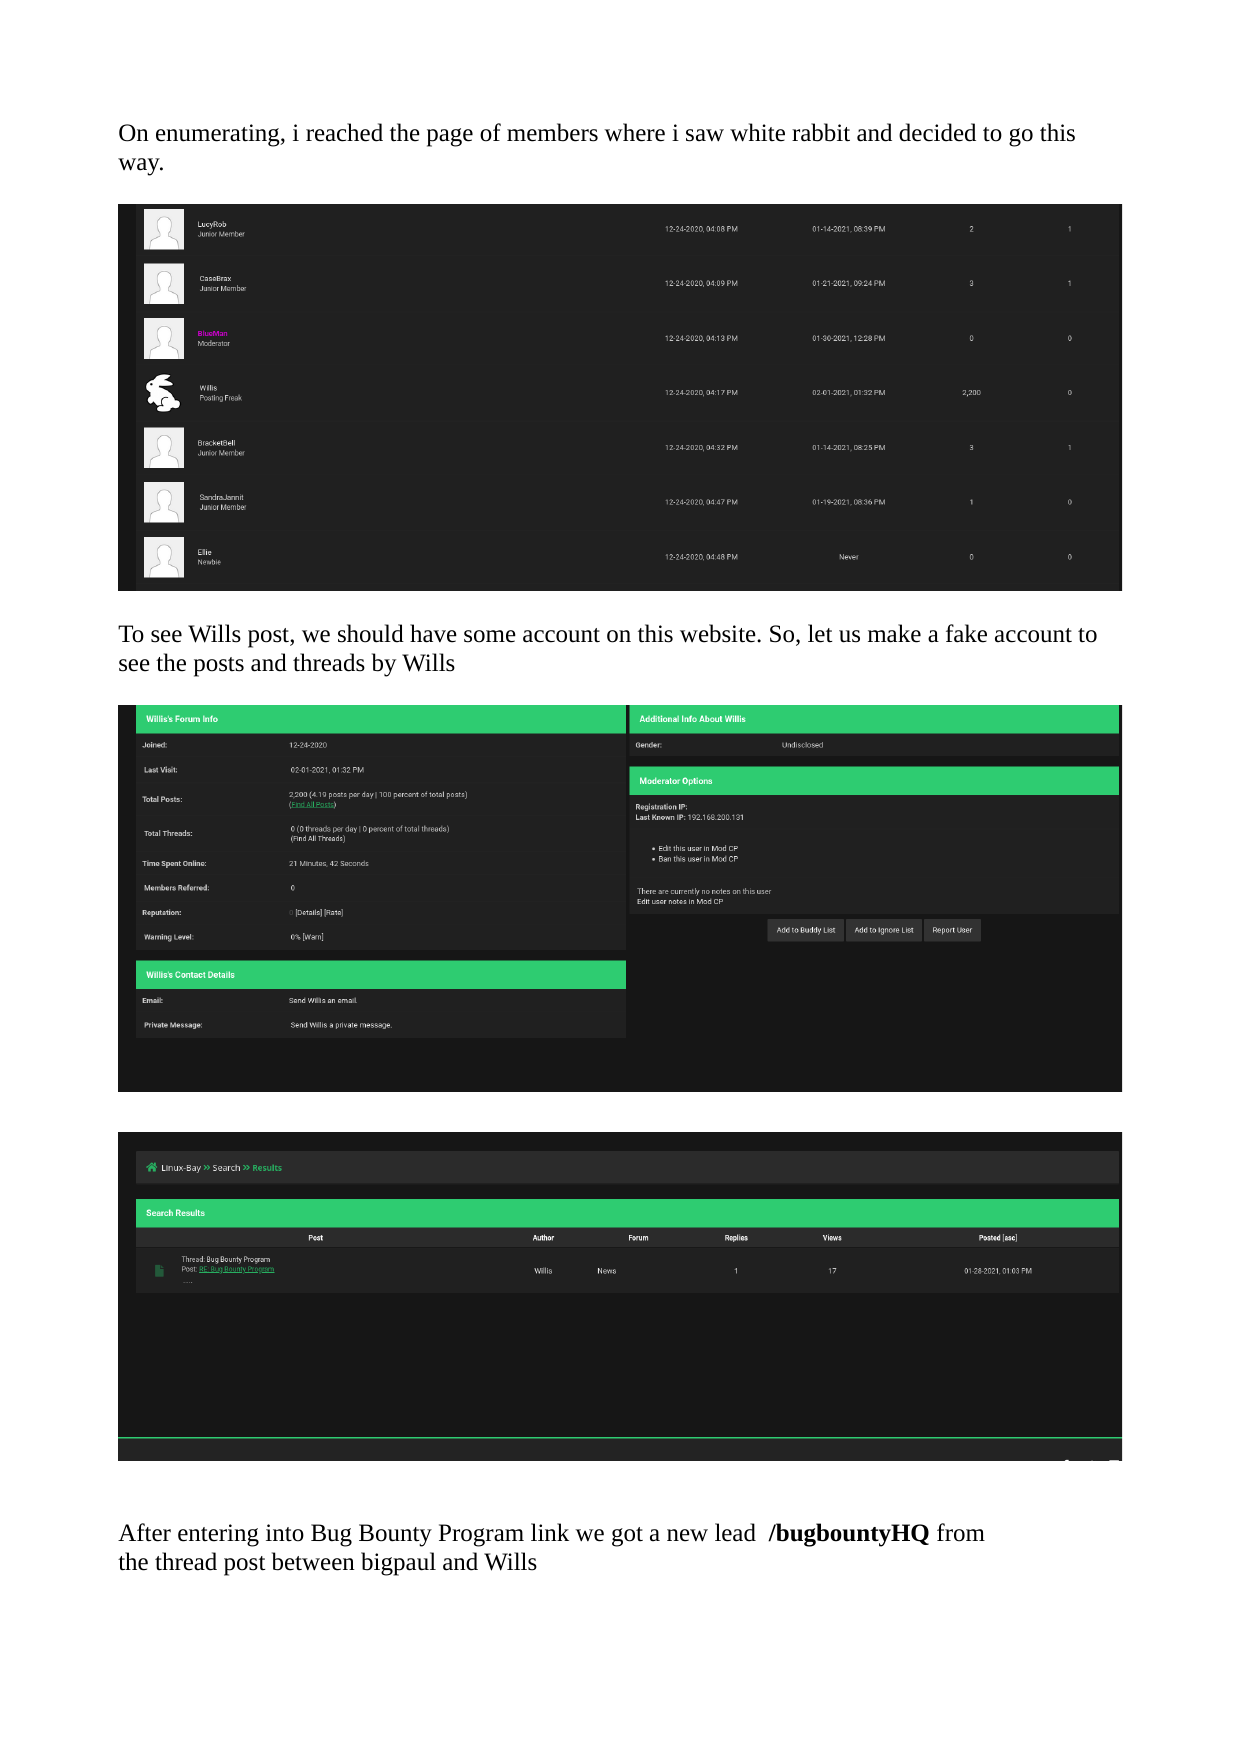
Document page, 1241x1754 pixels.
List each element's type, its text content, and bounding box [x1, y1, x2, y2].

text the thread post between bigpaul and Wills [118, 1547, 1122, 1575]
picture [118, 1132, 1123, 1461]
picture [118, 204, 1123, 591]
text On enumerating, i reached the page of members where i saw white rabbit and decided to go this way. [118, 118, 1122, 176]
text After entering into Bug Bounty Program link we got a new lead /bugbountyHQ from [118, 1518, 1122, 1547]
text To see Wills post, we should have some account on this website. So, let us make a fake account to see the posts and threads by Wills [118, 619, 1122, 677]
picture [118, 705, 1123, 1092]
